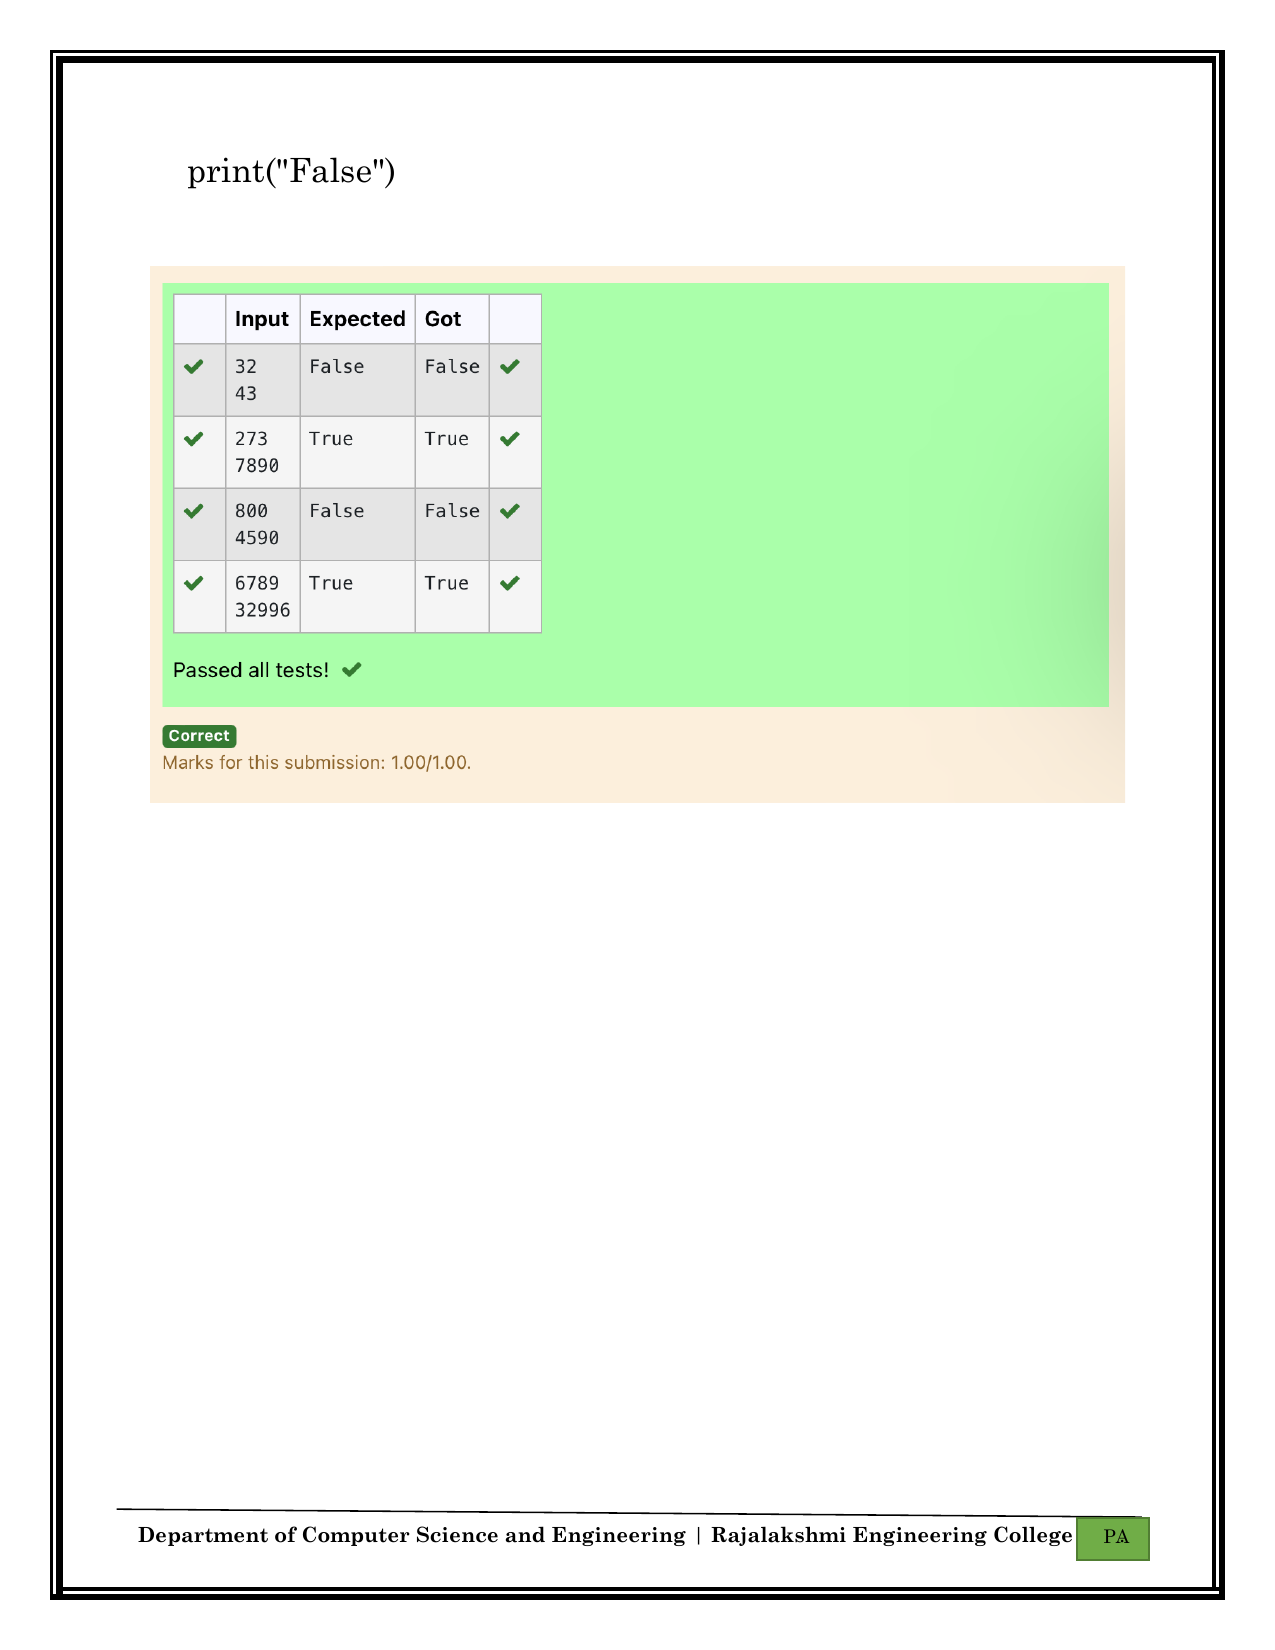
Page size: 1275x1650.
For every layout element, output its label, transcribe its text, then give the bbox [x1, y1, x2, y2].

picture [150, 260, 1125, 803]
text print("False") [150, 150, 1125, 190]
